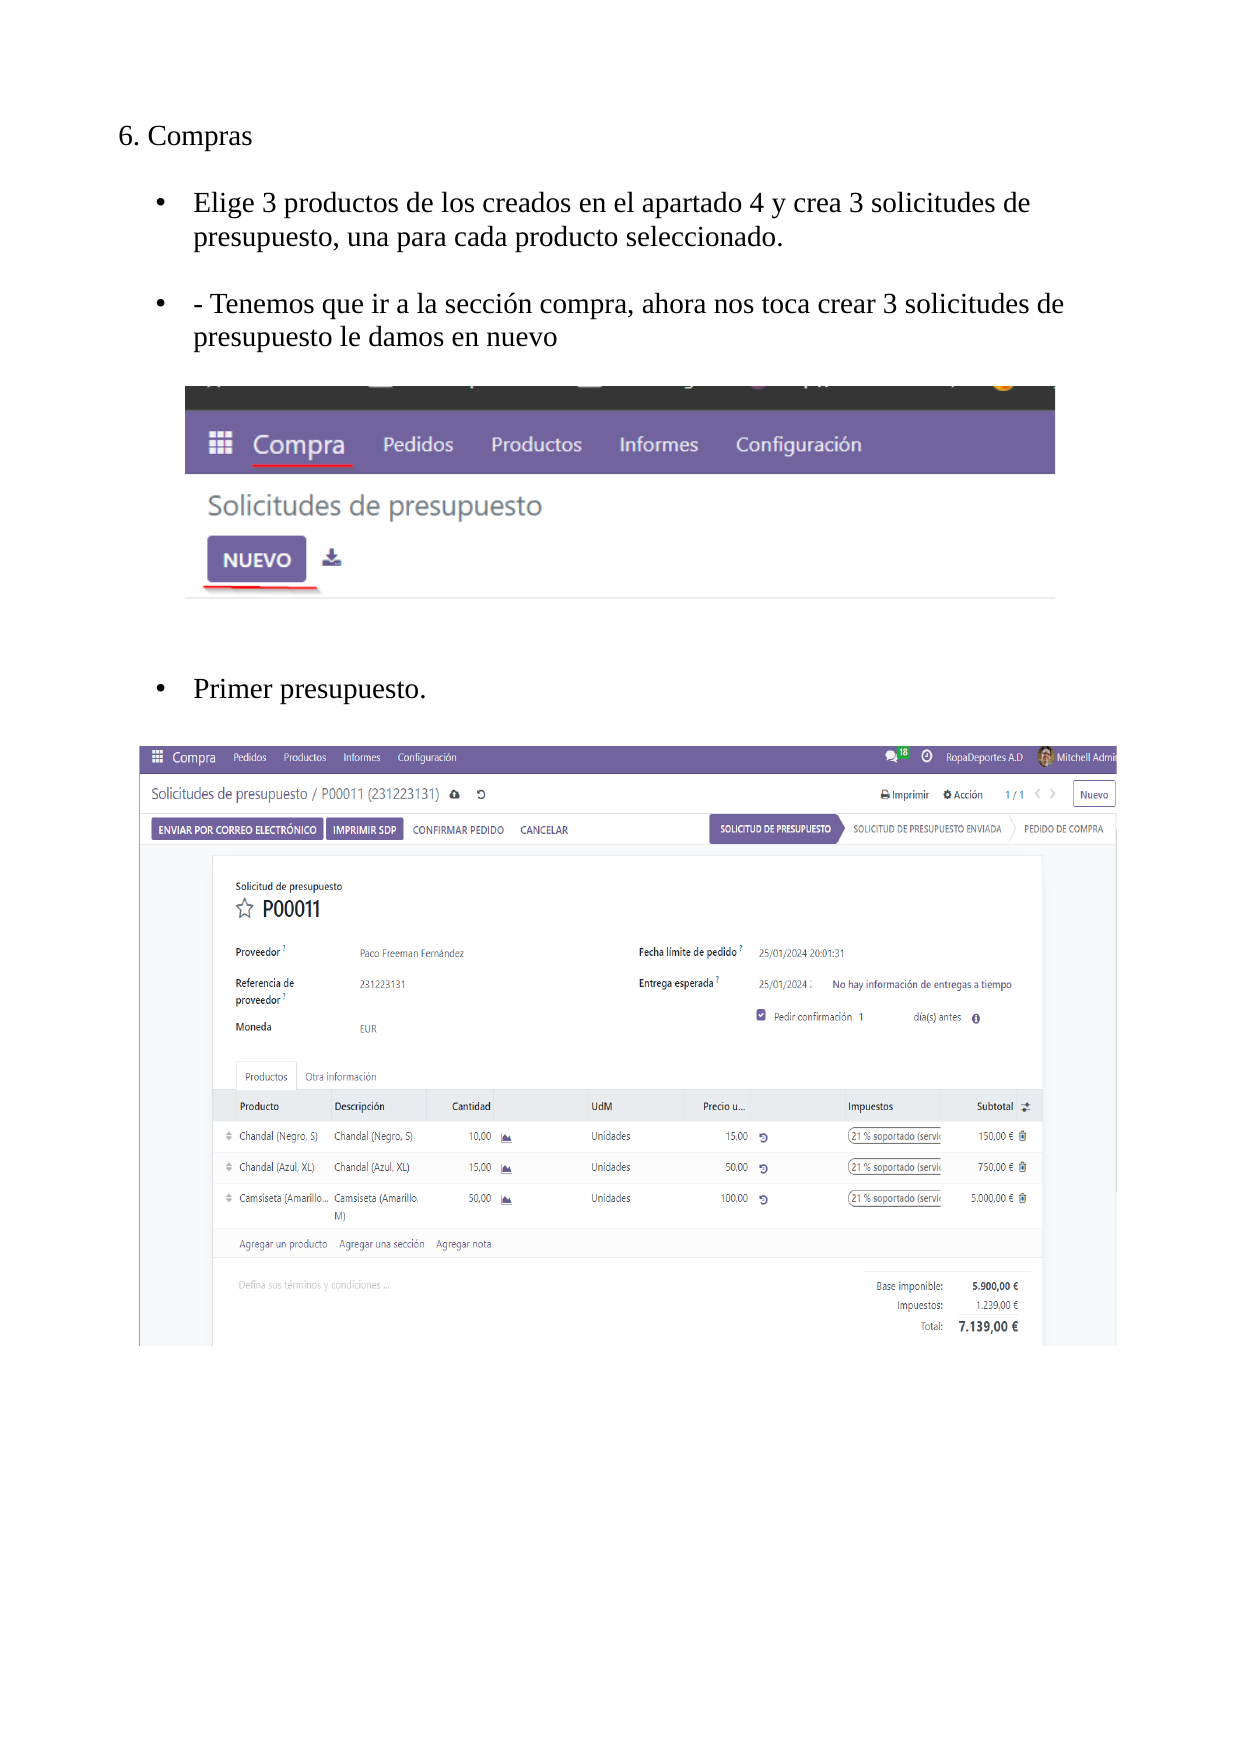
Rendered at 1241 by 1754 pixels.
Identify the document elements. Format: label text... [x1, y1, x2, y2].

list Elige 3 productos de los creados en el apartado 4 y crea 3 solicitudes de [156, 185, 1122, 219]
picture [139, 746, 1117, 1346]
text 6. Compras [118, 118, 1122, 152]
picture [185, 386, 1056, 605]
list Primer presupuesto. [156, 671, 1122, 705]
list - Tenemos que ir a la sección compra, ahora nos toca crear 3 solicitudes de presupuesto le damos en nuevo [156, 286, 1122, 353]
list presupuesto, una para cada producto seleccionado. [156, 219, 1122, 252]
